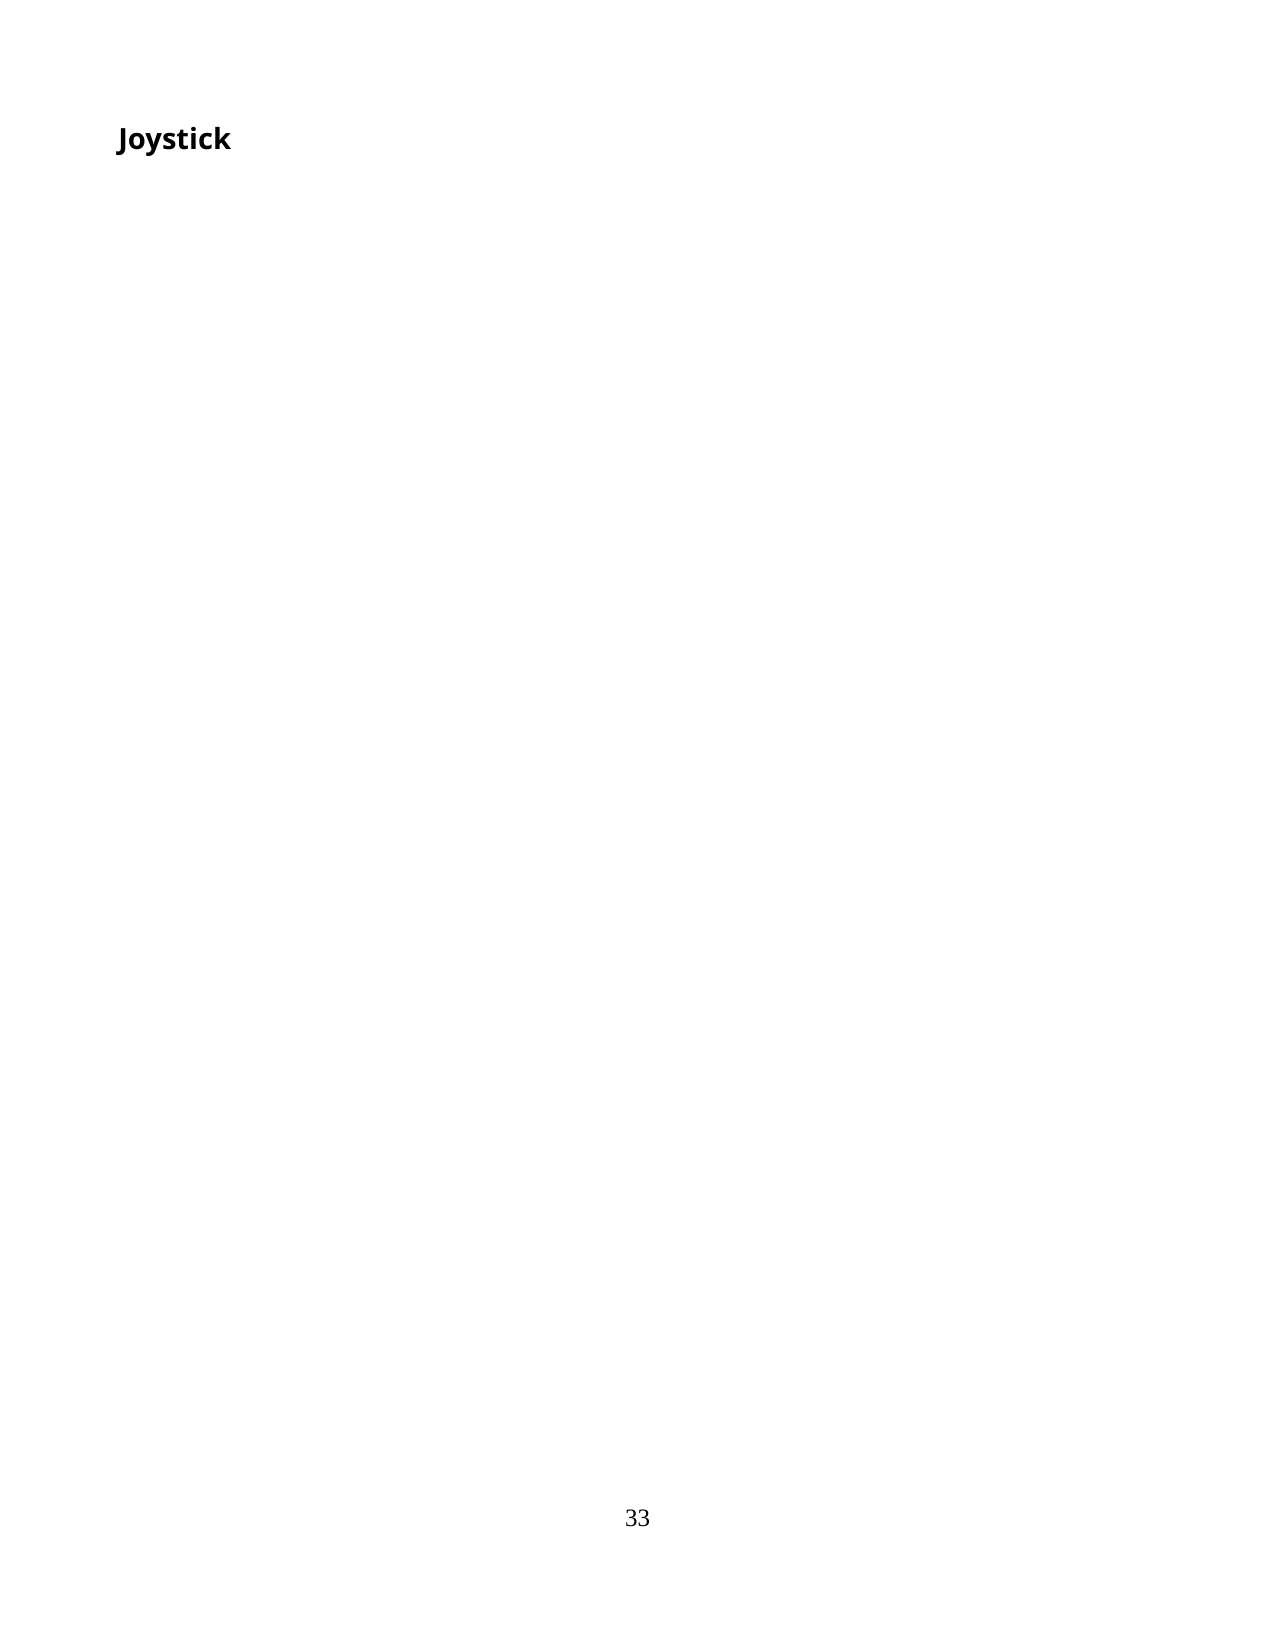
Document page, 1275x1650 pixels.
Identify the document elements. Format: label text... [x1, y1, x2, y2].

text Joystick [118, 118, 1157, 158]
